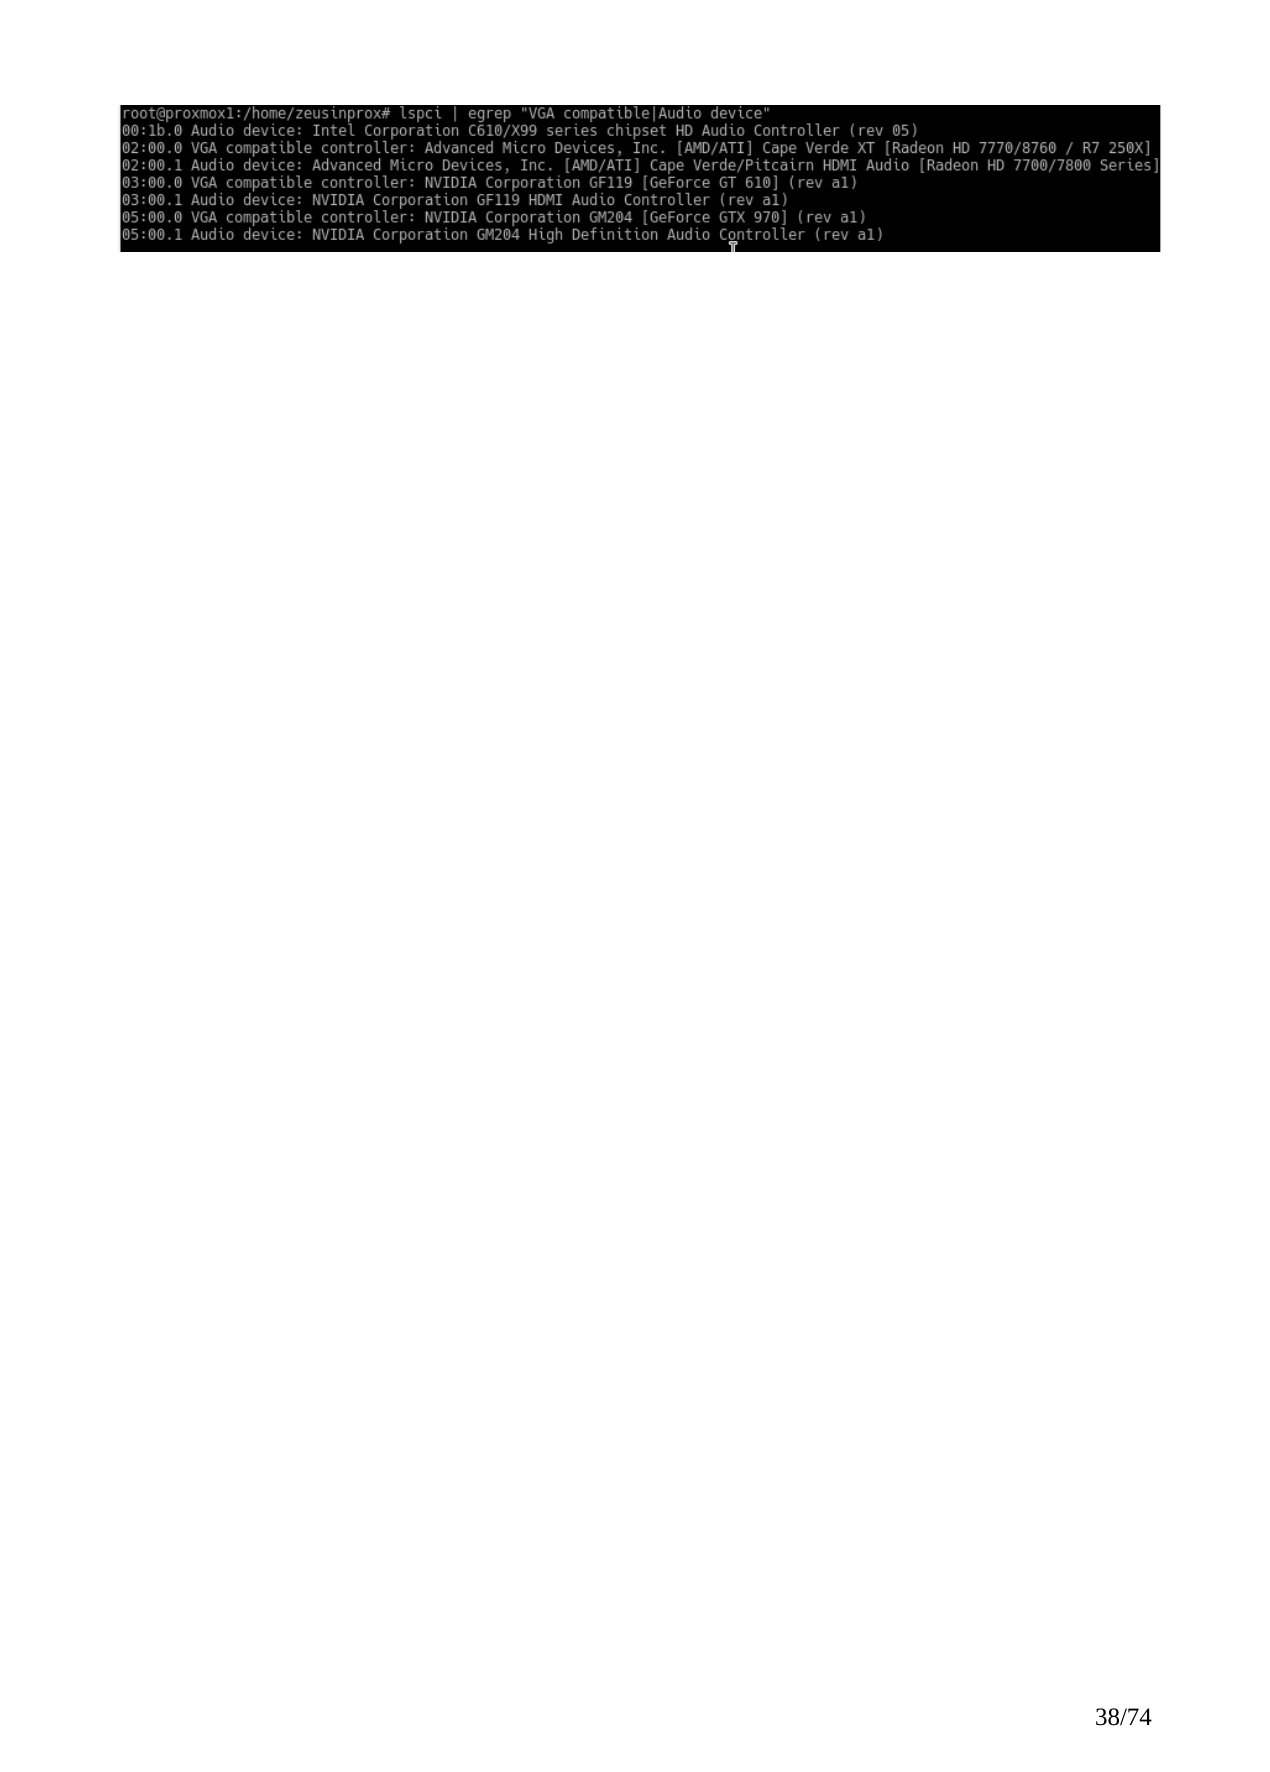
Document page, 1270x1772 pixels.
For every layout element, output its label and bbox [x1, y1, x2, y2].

picture [118, 105, 1161, 252]
